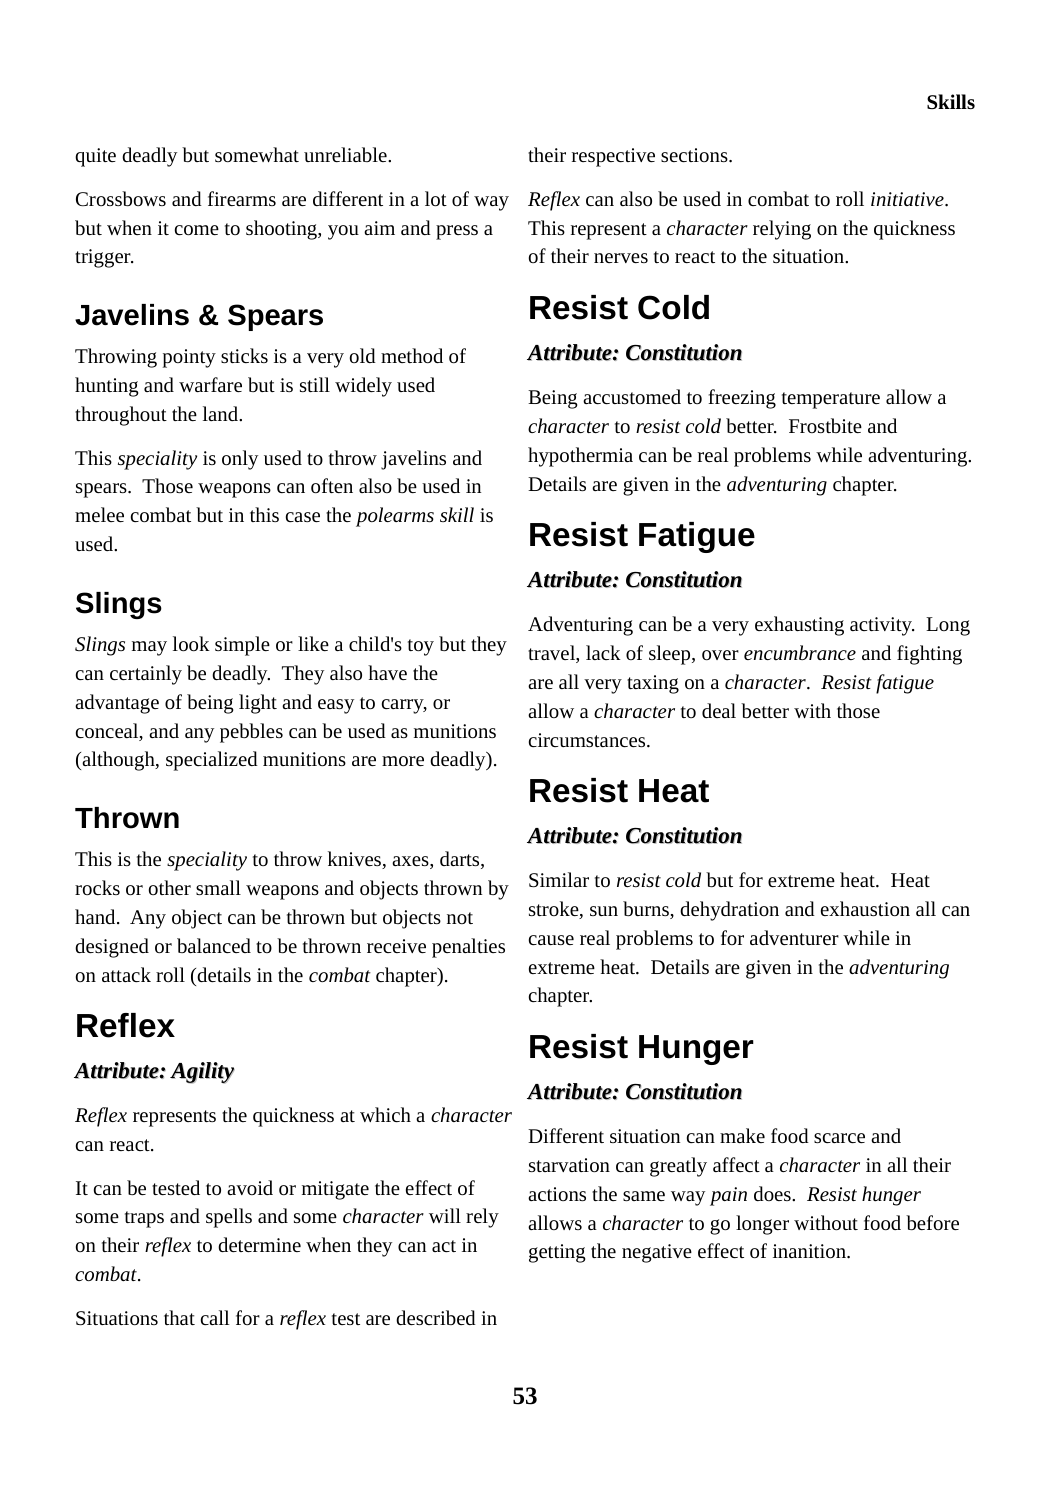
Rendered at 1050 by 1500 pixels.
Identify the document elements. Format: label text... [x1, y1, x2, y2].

text Attribute: Constitution [528, 822, 975, 848]
subtitle Resist Hunger [528, 1027, 975, 1065]
text Attribute: Constitution [528, 566, 975, 592]
text Reflex can also be used in combat to roll initiative. This represent a character relying on the quickness of their nerves to react to the situation. [528, 187, 975, 268]
text Attribute: Constitution [528, 339, 975, 365]
subtitle Reflex [75, 1006, 522, 1044]
subtitle Resist Cold [528, 288, 975, 326]
subtitle Slings [75, 586, 522, 619]
text Similar to resist cold but for extreme heat. Heat stroke, sun burns, dehydration and exhaustion all can cause real problems to for adventurer while in extreme heat. Details are given in the adventuring chapter. [528, 868, 975, 1007]
subtitle Thrown [75, 801, 522, 835]
text Throwing pointy sticks is a very old method of hunting and warfare but is still widely used throughout the land. [75, 344, 522, 426]
text Crossbows and firearms are different in a lot of way but when it come to shooting, you aim and press a trigger. [75, 187, 522, 268]
text Attribute: Agility [75, 1057, 522, 1083]
text This speciality is only used to throw javelins and spears. Those weapons can often also be used in melee combat but in this case the polearms skill is used. [75, 446, 522, 556]
text Adventuring can be a very exhausting activity. Long travel, lack of sleep, over encumbrance and fighting are all very taxing on a character. Resist fatigue allow a character to deal better with those circumstances. [528, 612, 975, 752]
subtitle Javelins & Spears [75, 298, 522, 332]
text their respective sections. [528, 143, 975, 167]
text Attribute: Constitution [528, 1078, 975, 1104]
text quite deadly but somewhat unreliable. [75, 143, 522, 167]
subtitle Resist Fatigue [528, 515, 975, 553]
subtitle Resist Heat [528, 771, 975, 809]
text Being accustomed to freezing temperature allow a character to resist cold better. Frostbite and hypothermia can be real problems while adventuring. Details are given in the adventuring chapter. [528, 385, 975, 496]
text This is the speciality to throw knives, axes, darts, rocks or other small weapons and objects thrown by hand. Any object can be thrown but objects not designed or balanced to be thrown receive penalties on attack roll (details in the combat chapter). [75, 847, 522, 987]
text Different situation can make food scarce and starvation can greatly affect a character in all their actions the same way pain does. Resist hunger allows a character to go longer without food before getting the negative effect of inanition. [528, 1124, 975, 1263]
text Reflex represents the quickness at which a character can react. [75, 1103, 522, 1156]
text Situations that call for a reflex test are described in [75, 1306, 522, 1329]
text It can be tested to avoid or mitigate the effect of some traps and spells and some character will rely on their reflex to determine when they can act in combat. [75, 1176, 522, 1286]
text Slings may look simple or like a child's toy but they can certainly be deadly. They also have the advantage of being light and easy to carry, or conceal, and any pebbles can be used as munitions (although, specialized munitions are more deadly). [75, 632, 522, 771]
